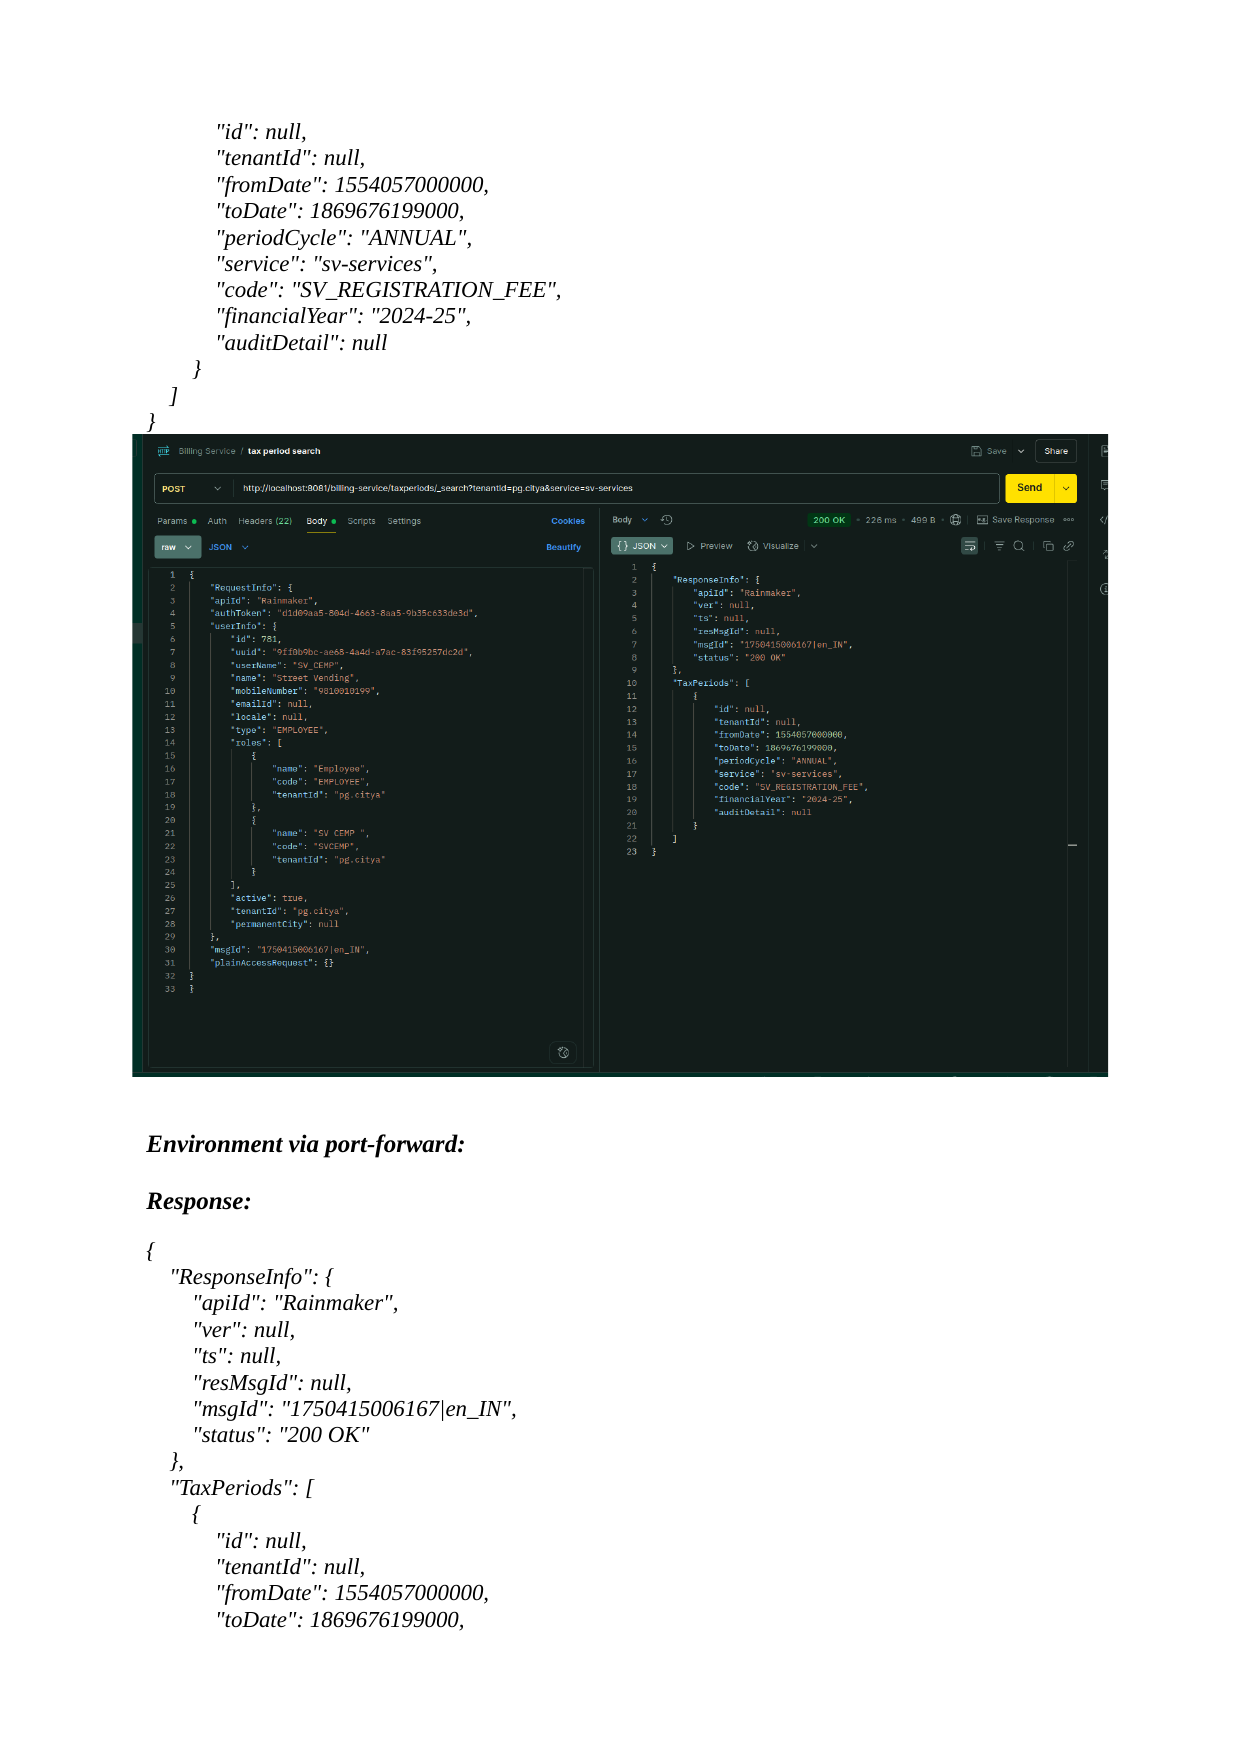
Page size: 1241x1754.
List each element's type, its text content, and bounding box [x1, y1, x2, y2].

text "status": "200 OK" [146, 1421, 1122, 1448]
text "code": "SV_REGISTRATION_FEE", [146, 276, 1122, 303]
text "financialYear": "2024-25", [146, 303, 1122, 329]
text } [146, 355, 1122, 382]
text Environment via port-forward: [146, 1129, 1122, 1158]
text } [146, 408, 1122, 434]
text "toDate": 1869676199000, [146, 197, 1122, 223]
text }, [146, 1448, 1122, 1474]
text "periodCycle": "ANNUAL", [146, 223, 1122, 250]
picture [132, 434, 1109, 1077]
text { [146, 1500, 1122, 1527]
text "fromDate": 1554057000000, [146, 1579, 1122, 1606]
text "service": "sv-services", [146, 250, 1122, 276]
text "msgId": "1750415006167|en_IN", [146, 1395, 1122, 1421]
text "apiId": "Rainmaker", [146, 1289, 1122, 1316]
text Response: [146, 1186, 1122, 1215]
text "tenantId": null, [146, 144, 1122, 171]
text "resMsgId": null, [146, 1368, 1122, 1395]
text "toDate": 1869676199000, [146, 1606, 1122, 1632]
text "ts": null, [146, 1342, 1122, 1368]
text ] [146, 382, 1122, 408]
text "id": null, [146, 1527, 1122, 1553]
text "id": null, [146, 118, 1122, 144]
text { [146, 1237, 1122, 1263]
text "TaxPeriods": [ [146, 1474, 1122, 1500]
text "fromDate": 1554057000000, [146, 171, 1122, 197]
text "auditDetail": null [146, 329, 1122, 355]
text "ver": null, [146, 1316, 1122, 1342]
text "tenantId": null, [146, 1553, 1122, 1579]
text "ResponseInfo": { [146, 1263, 1122, 1289]
